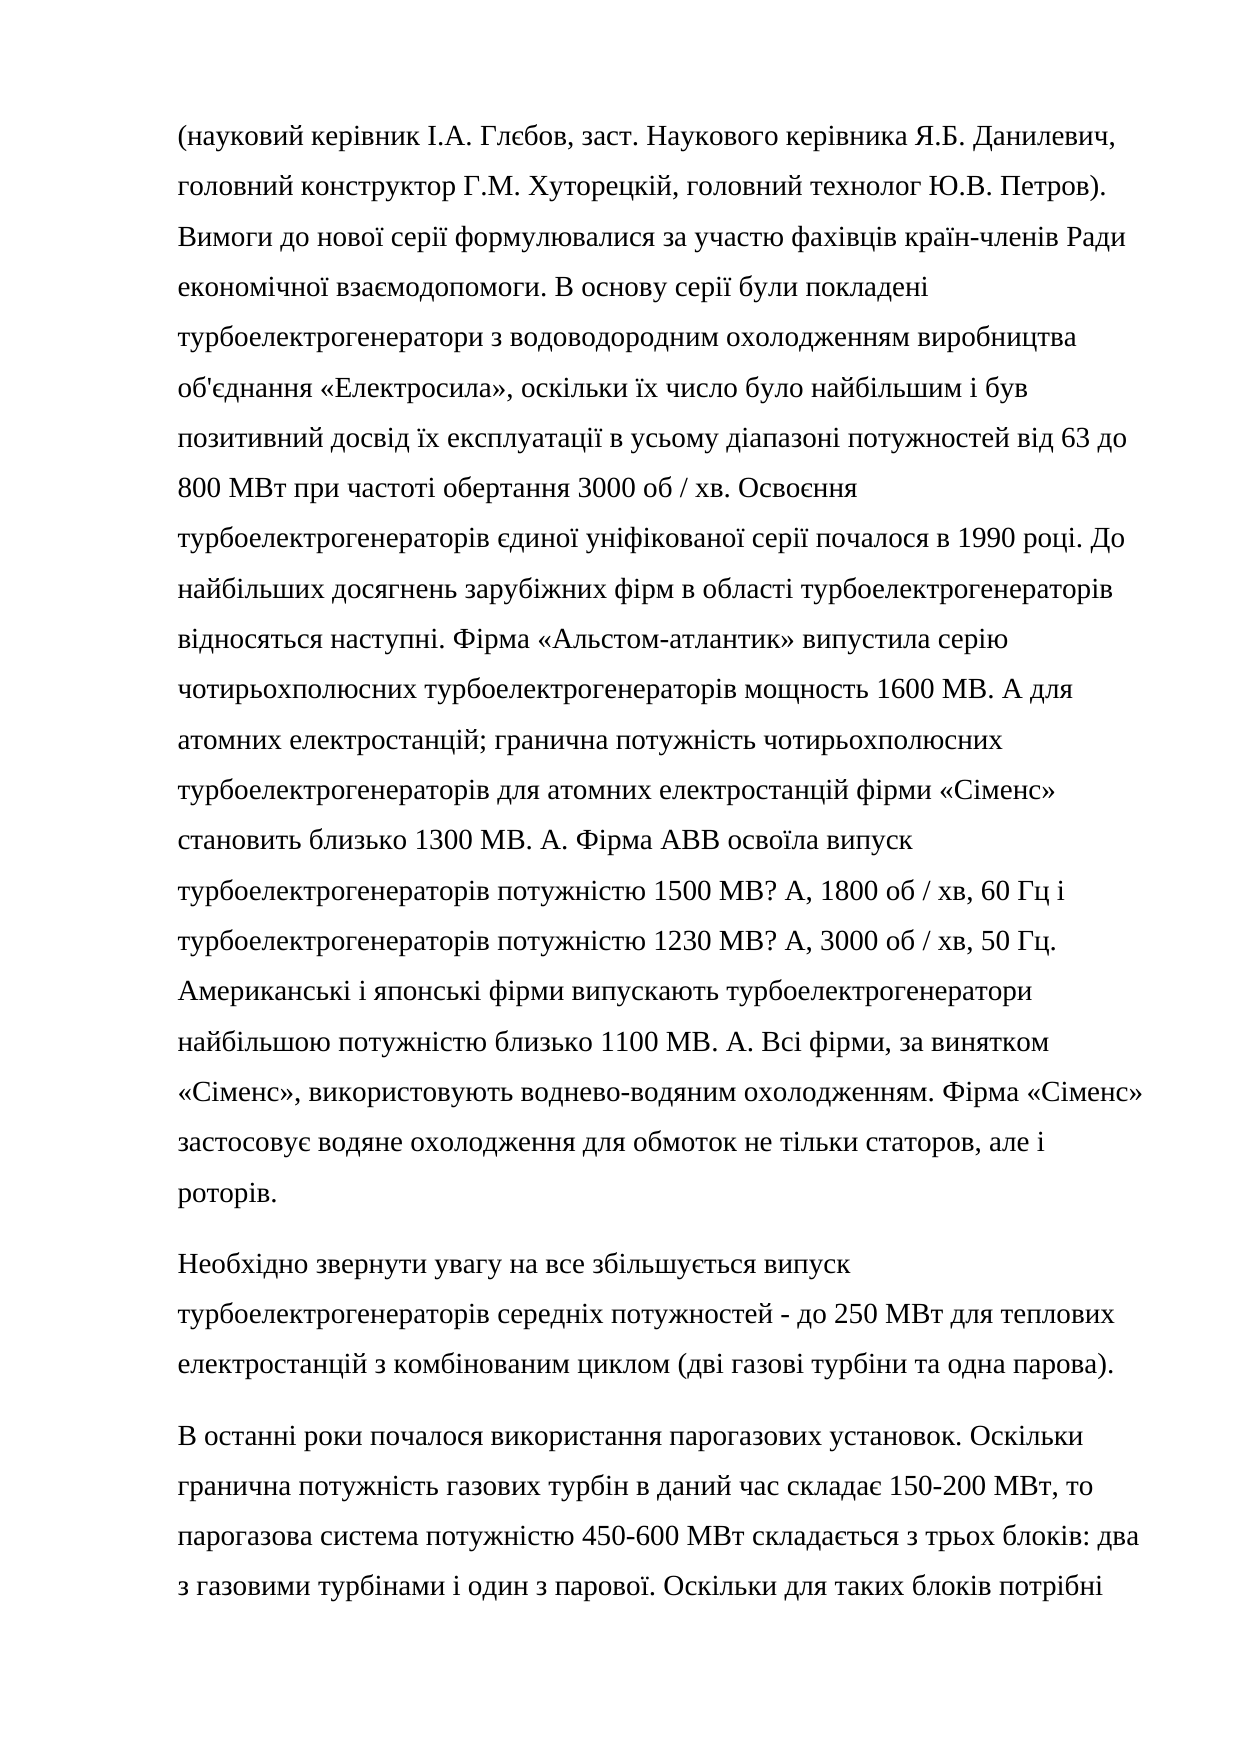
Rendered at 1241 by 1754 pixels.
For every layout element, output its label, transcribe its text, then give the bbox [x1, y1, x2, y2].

text Необхідно звернути увагу на все збільшується випуск турбоелектрогенераторів середніх потужностей - до 250 МВт для теплових електростанцій з комбінованим циклом (дві газові турбіни та одна парова). [177, 1246, 1152, 1380]
text (науковий керівник І.А. Глєбов, заст. Наукового керівника Я.Б. Данилевич, головний конструктор Г.М. Хуторецкій, головний технолог Ю.В. Петров). Вимоги до нової серії формулювалися за участю фахівців країн-членів Ради економічної взаємодопомоги. В основу серії були покладені турбоелектрогенератори з водоводородним охолодженням виробництва об'єднання «Електросила», оскільки їх число було найбільшим і був позитивний досвід їх експлуатації в усьому діапазоні потужностей від 63 до 800 МВт при частоті обертання 3000 об / хв. Освоєння турбоелектрогенераторів єдиної уніфікованої серії почалося в 1990 році. До найбільших досягнень зарубіжних фірм в області турбоелектрогенераторів відносяться наступні. Фірма «Альстом-атлантик» випустила серію чотирьохполюсних турбоелектрогенераторів мощность 1600 MB. А для атомних електростанцій; гранична потужність чотирьохполюсних турбоелектрогенераторів для атомних електростанцій фірми «Сіменс» становить близько 1300 MB. А. Фірма ABB освоїла випуск турбоелектрогенераторів потужністю 1500 MB? А, 1800 об / хв, 60 Гц і турбоелектрогенераторів потужністю 1230 MB? А, 3000 об / хв, 50 Гц. Американські і японські фірми випускають турбоелектрогенератори найбільшою потужністю близько 1100 MB. А. Всі фірми, за винятком «Сіменс», використовують воднево-водяним охолодженням. Фірма «Сіменс» застосовує водяне охолодження для обмоток не тільки статоров, але і роторів. [177, 118, 1152, 1208]
text В останні роки почалося використання парогазових установок. Оскільки гранична потужність газових турбін в даний час складає 150-200 МВт, то парогазова система потужністю 450-600 МВт складається з трьох блоків: два з газовими турбінами і один з парової. Оскільки для таких блоків потрібні [177, 1418, 1152, 1602]
